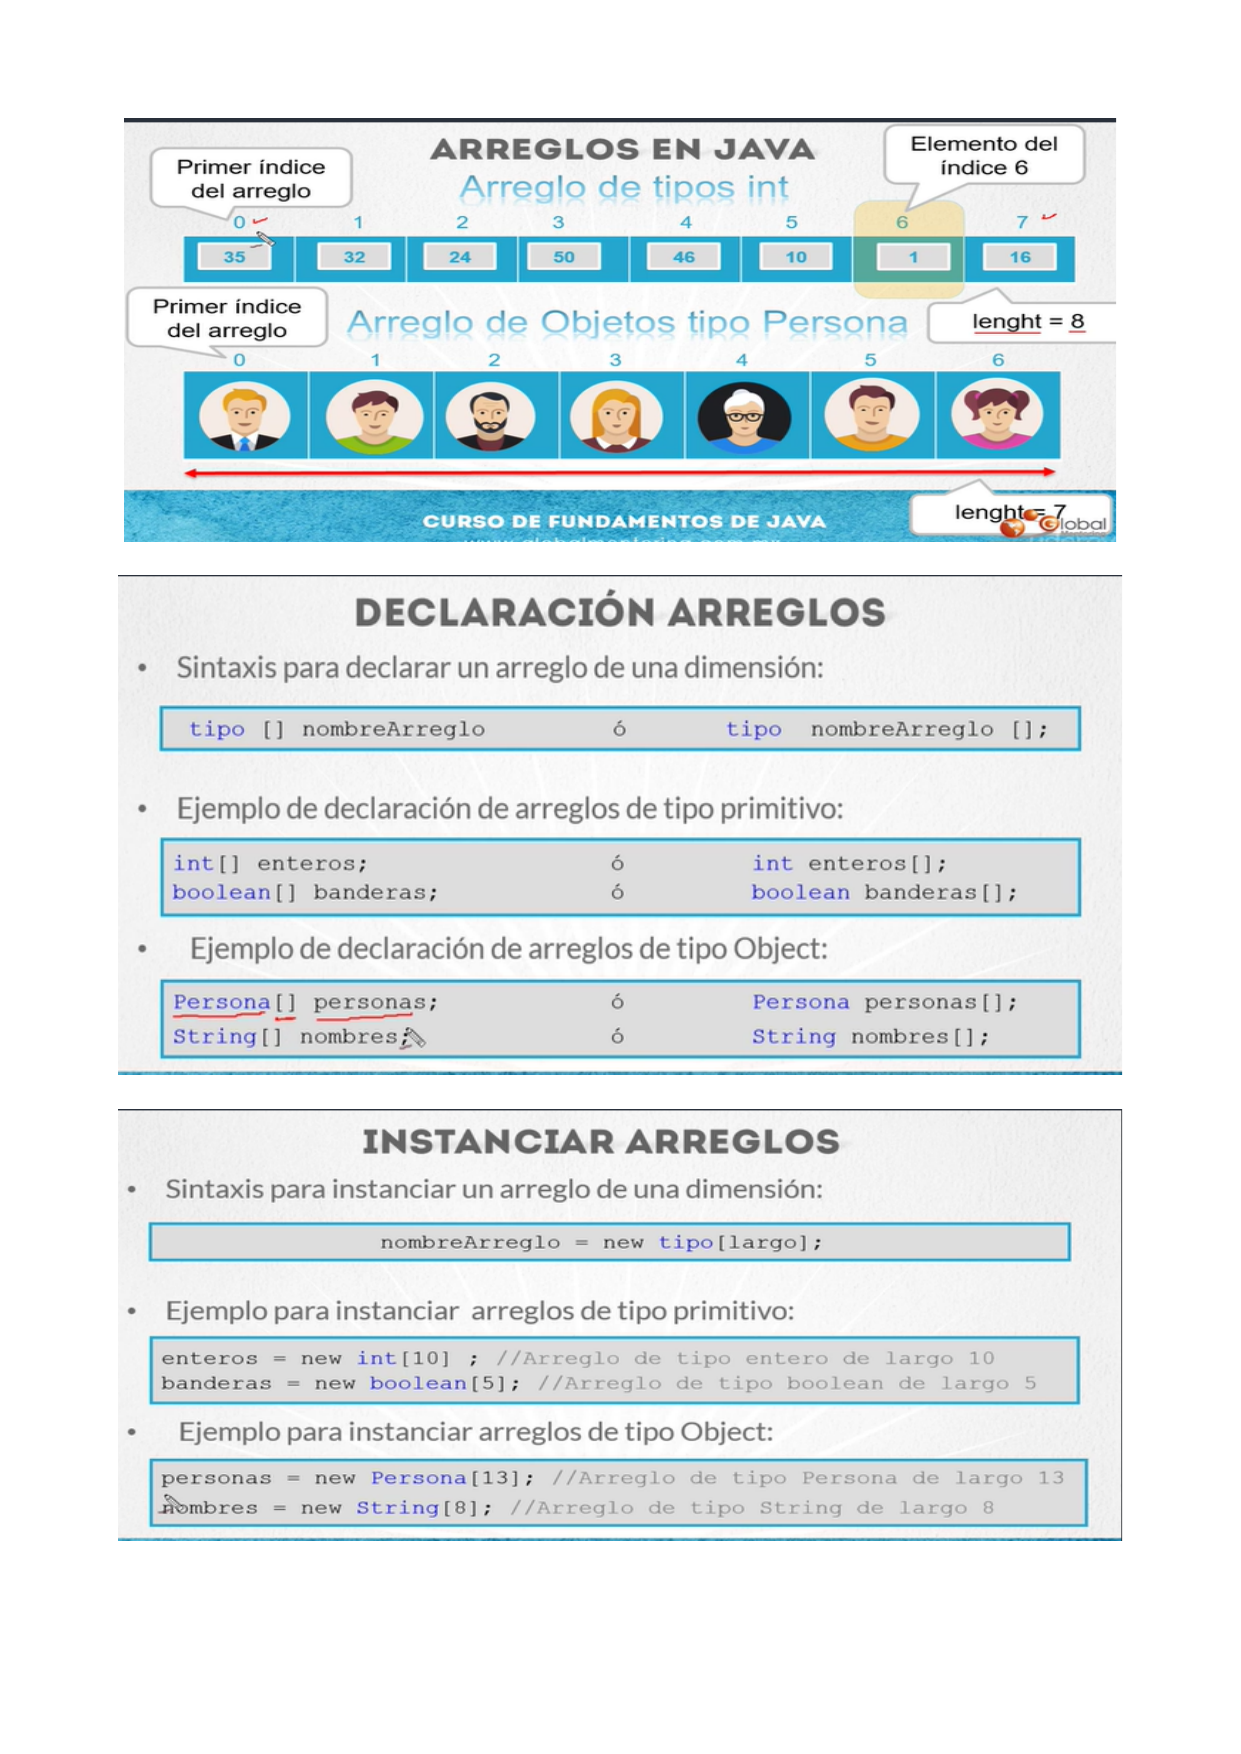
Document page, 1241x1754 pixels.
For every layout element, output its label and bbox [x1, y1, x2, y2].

picture [118, 1109, 1123, 1541]
picture [118, 575, 1123, 1075]
picture [124, 118, 1117, 542]
